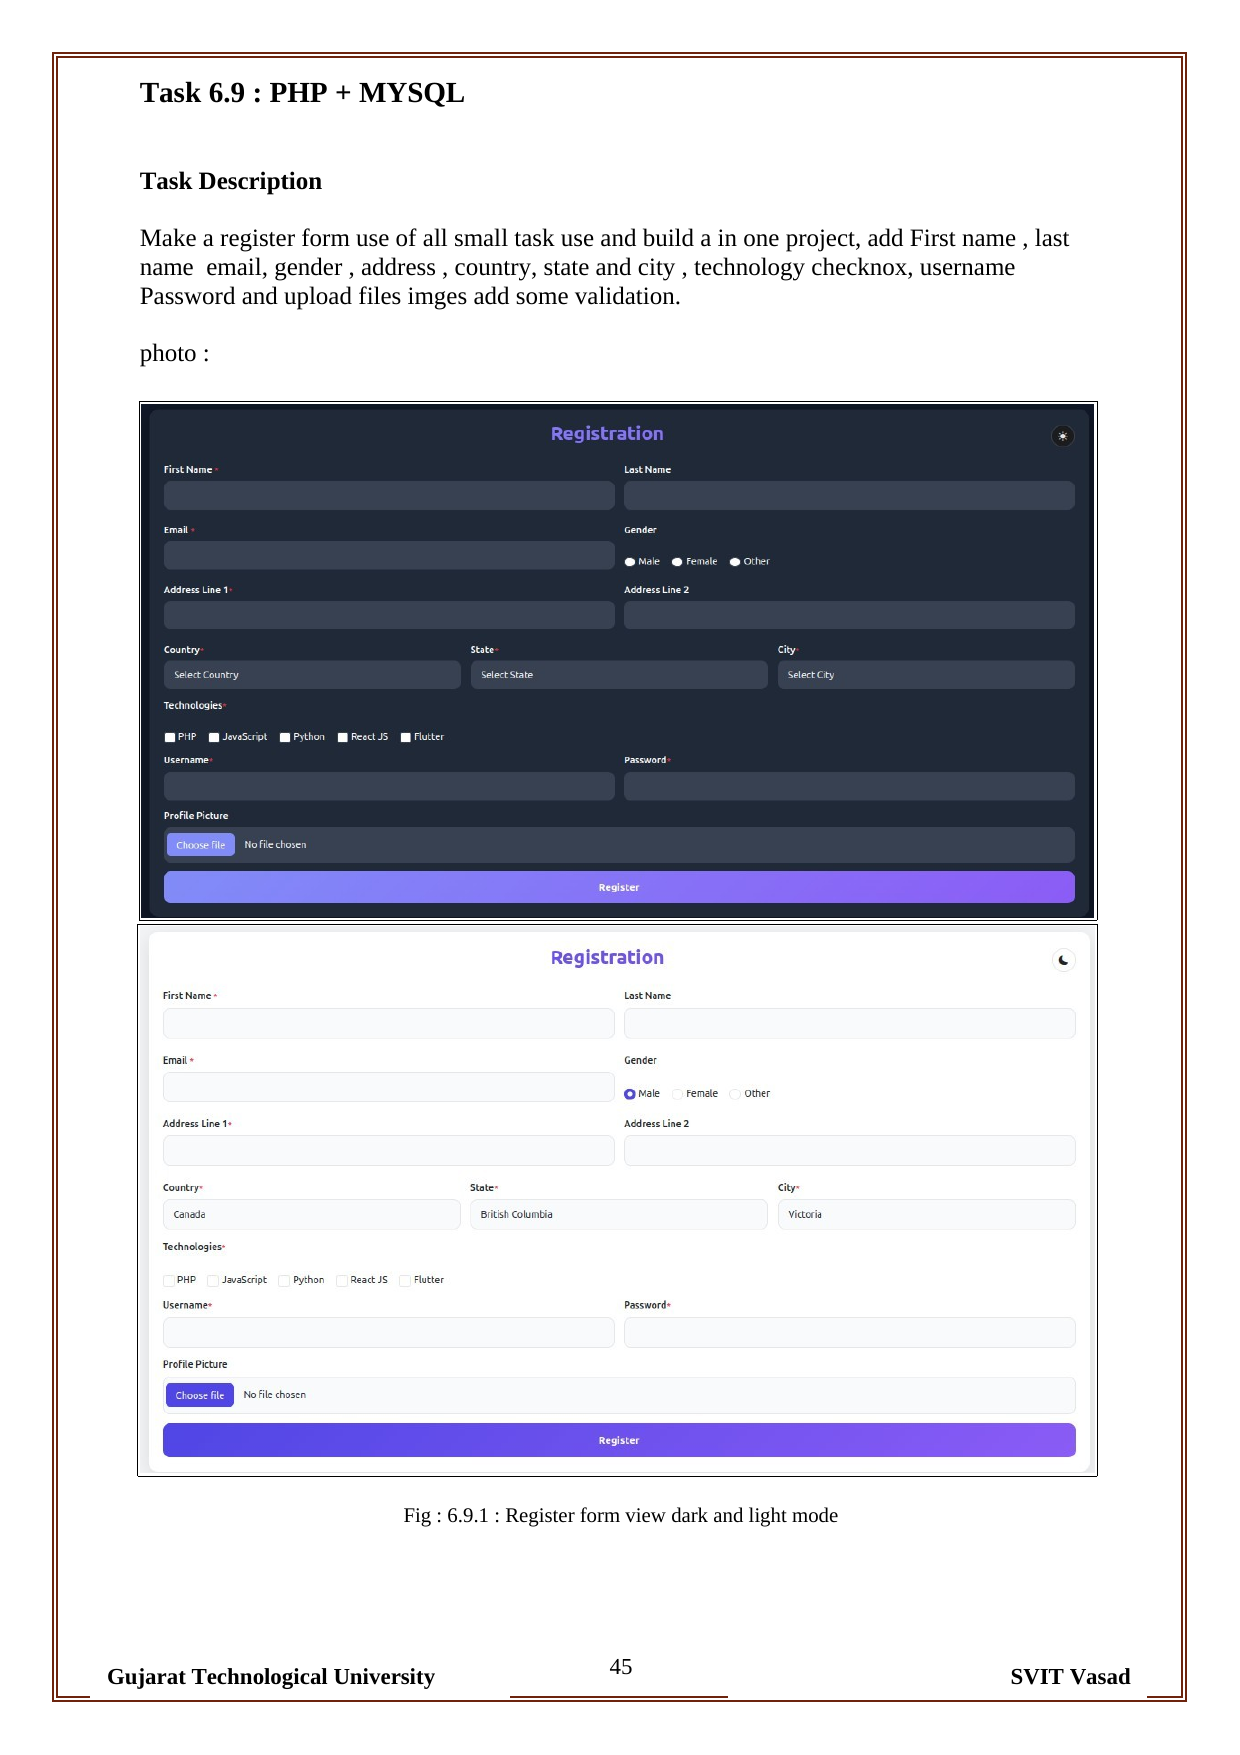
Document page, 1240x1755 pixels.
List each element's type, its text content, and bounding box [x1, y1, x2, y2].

text Password and upload files imges add some validation. photo : [139, 281, 1102, 1503]
picture [140, 926, 1095, 1473]
text Fig : 6.9.1 : Register form view dark and light mode [139, 1503, 1102, 1527]
text Task Description Make a register form use of all small task use and build a in one project, add First name , last name email, gender , address , country, state and city , technology checknox, username [139, 166, 1102, 281]
picture [141, 404, 1094, 918]
subtitle Task 6.9 : PHP + MYSQL [139, 75, 1102, 108]
